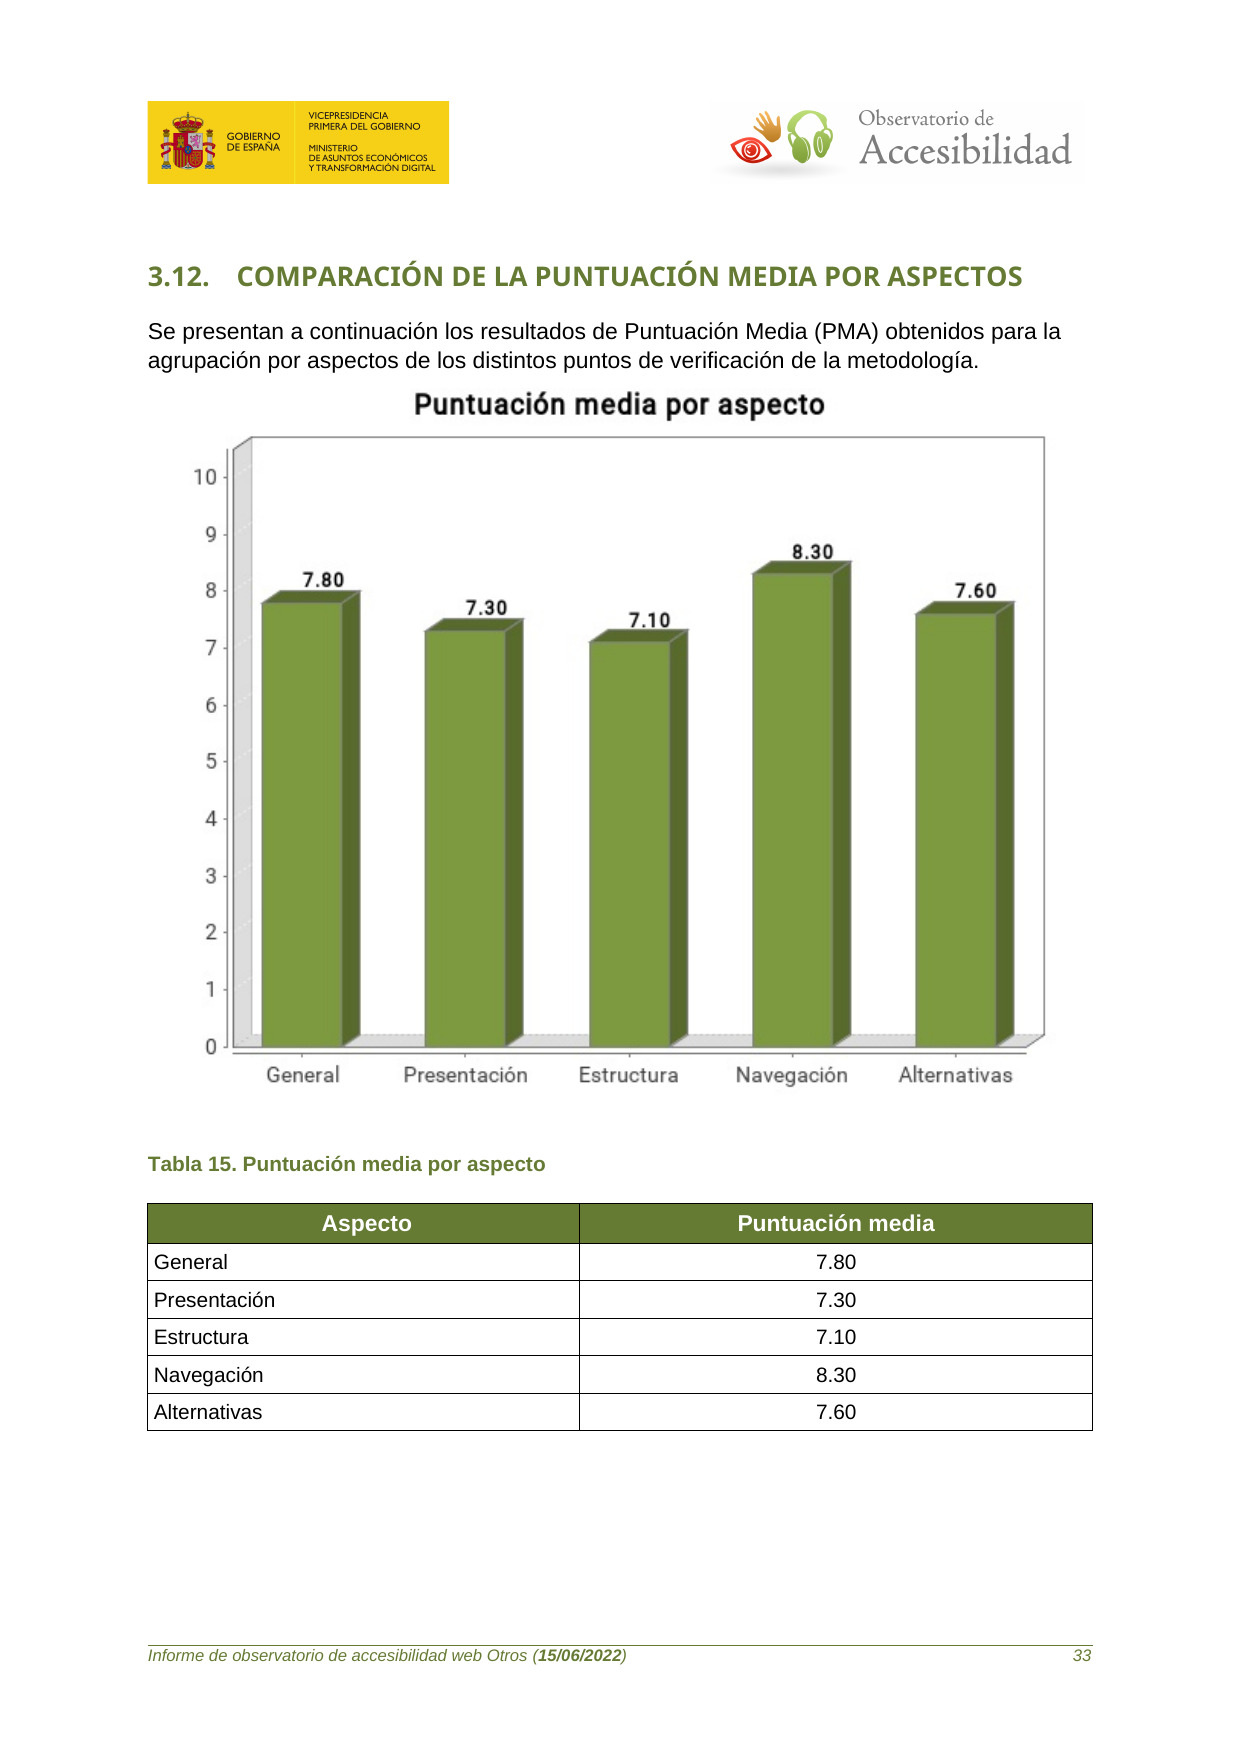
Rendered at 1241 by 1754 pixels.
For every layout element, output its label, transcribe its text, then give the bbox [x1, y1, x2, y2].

table_cell Navegación [148, 1356, 579, 1393]
picture [710, 101, 1086, 184]
table_cell 7.10 [580, 1319, 1092, 1355]
table_cell 7.30 [580, 1281, 1092, 1318]
table_header Aspecto [148, 1204, 579, 1243]
picture [178, 388, 1062, 1098]
text Se presentan a continuación los resultados de Puntuación Media (PMA) obtenidos para la agrupación por aspectos de los distintos puntos de verificación de la metodología. [148, 318, 1092, 373]
table_cell Estructura [148, 1319, 579, 1355]
table_cell Presentación [148, 1281, 579, 1318]
table_header Puntuación media [580, 1204, 1092, 1243]
table_cell General [148, 1244, 579, 1280]
table_cell 8.30 [580, 1356, 1092, 1393]
table_cell Alternativas [148, 1394, 579, 1430]
picture [147, 101, 450, 184]
table_cell 7.80 [580, 1244, 1092, 1280]
table_cell 7.60 [580, 1394, 1092, 1430]
text Tabla 9. Puntuación media por aspecto [148, 1151, 1092, 1175]
subtitle Comparación de la puntuación media por aspectos [148, 257, 1092, 294]
